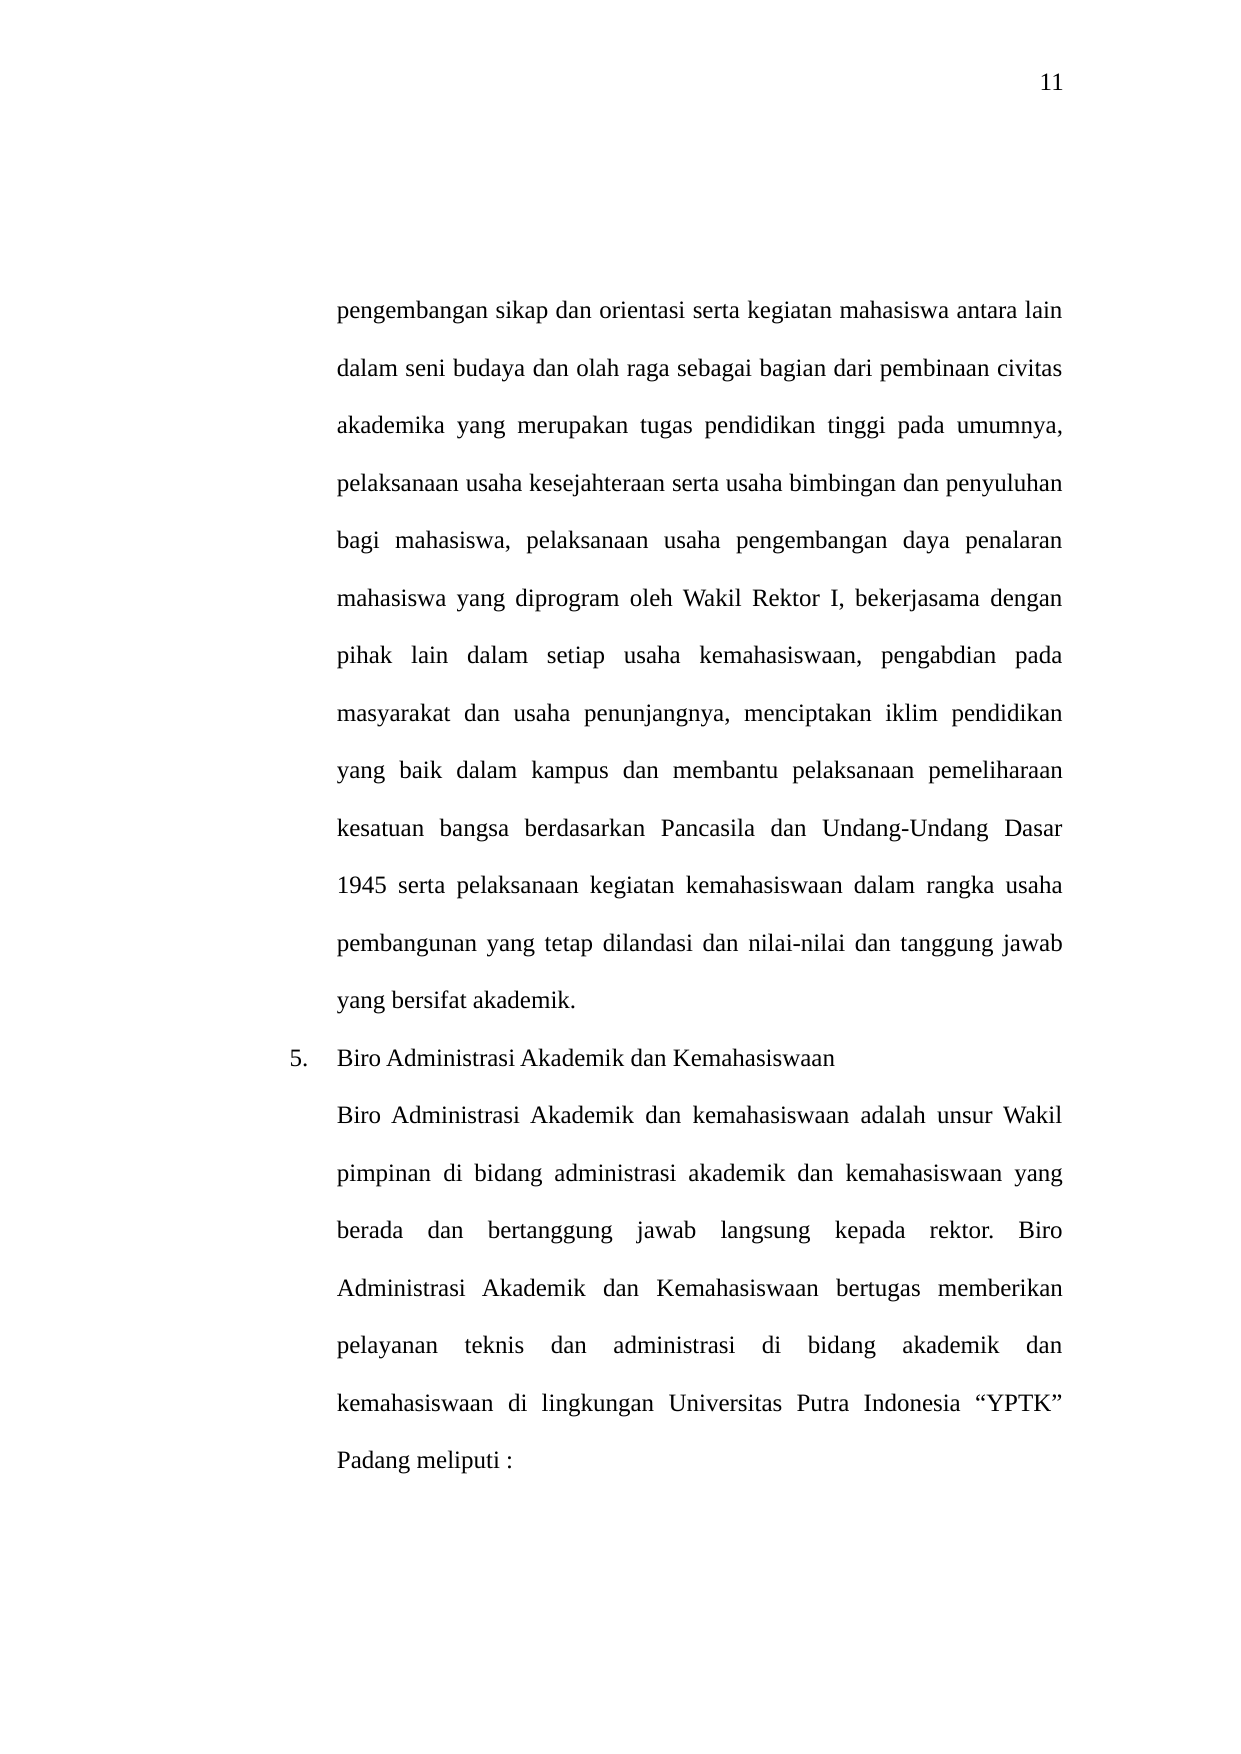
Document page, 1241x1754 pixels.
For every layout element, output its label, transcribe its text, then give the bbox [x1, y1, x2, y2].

list Biro Administrasi Akademik dan kemahasiswaan adalah unsur Wakil pimpinan di bidang administrasi akademik dan kemahasiswaan yang berada dan bertanggung jawab langsung kepada rektor. Biro Administrasi Akademik dan Kemahasiswaan bertugas memberikan pelayanan teknis dan administrasi di bidang akademik dan kemahasiswaan di lingkungan Universitas Putra Indonesia “YPTK” Padang meliputi : [289, 1100, 1063, 1474]
list pengembangan sikap dan orientasi serta kegiatan mahasiswa antara lain dalam seni budaya dan olah raga sebagai bagian dari pembinaan civitas akademika yang merupakan tugas pendidikan tinggi pada umumnya, pelaksanaan usaha kesejahteraan serta usaha bimbingan dan penyuluhan bagi mahasiswa, pelaksanaan usaha pengembangan daya penalaran mahasiswa yang diprogram oleh Wakil Rektor I, bekerjasama dengan pihak lain dalam setiap usaha kemahasiswaan, pengabdian pada masyarakat dan usaha penunjangnya, menciptakan iklim pendidikan yang baik dalam kampus dan membantu pelaksanaan pemeliharaan kesatuan bangsa berdasarkan Pancasila dan Undang-Undang Dasar 1945 serta pelaksanaan kegiatan kemahasiswaan dalam rangka usaha pembangunan yang tetap dilandasi dan nilai-nilai dan tanggung jawab yang bersifat akademik. [289, 295, 1063, 1014]
list Biro Administrasi Akademik dan Kemahasiswaan [289, 1043, 1063, 1072]
